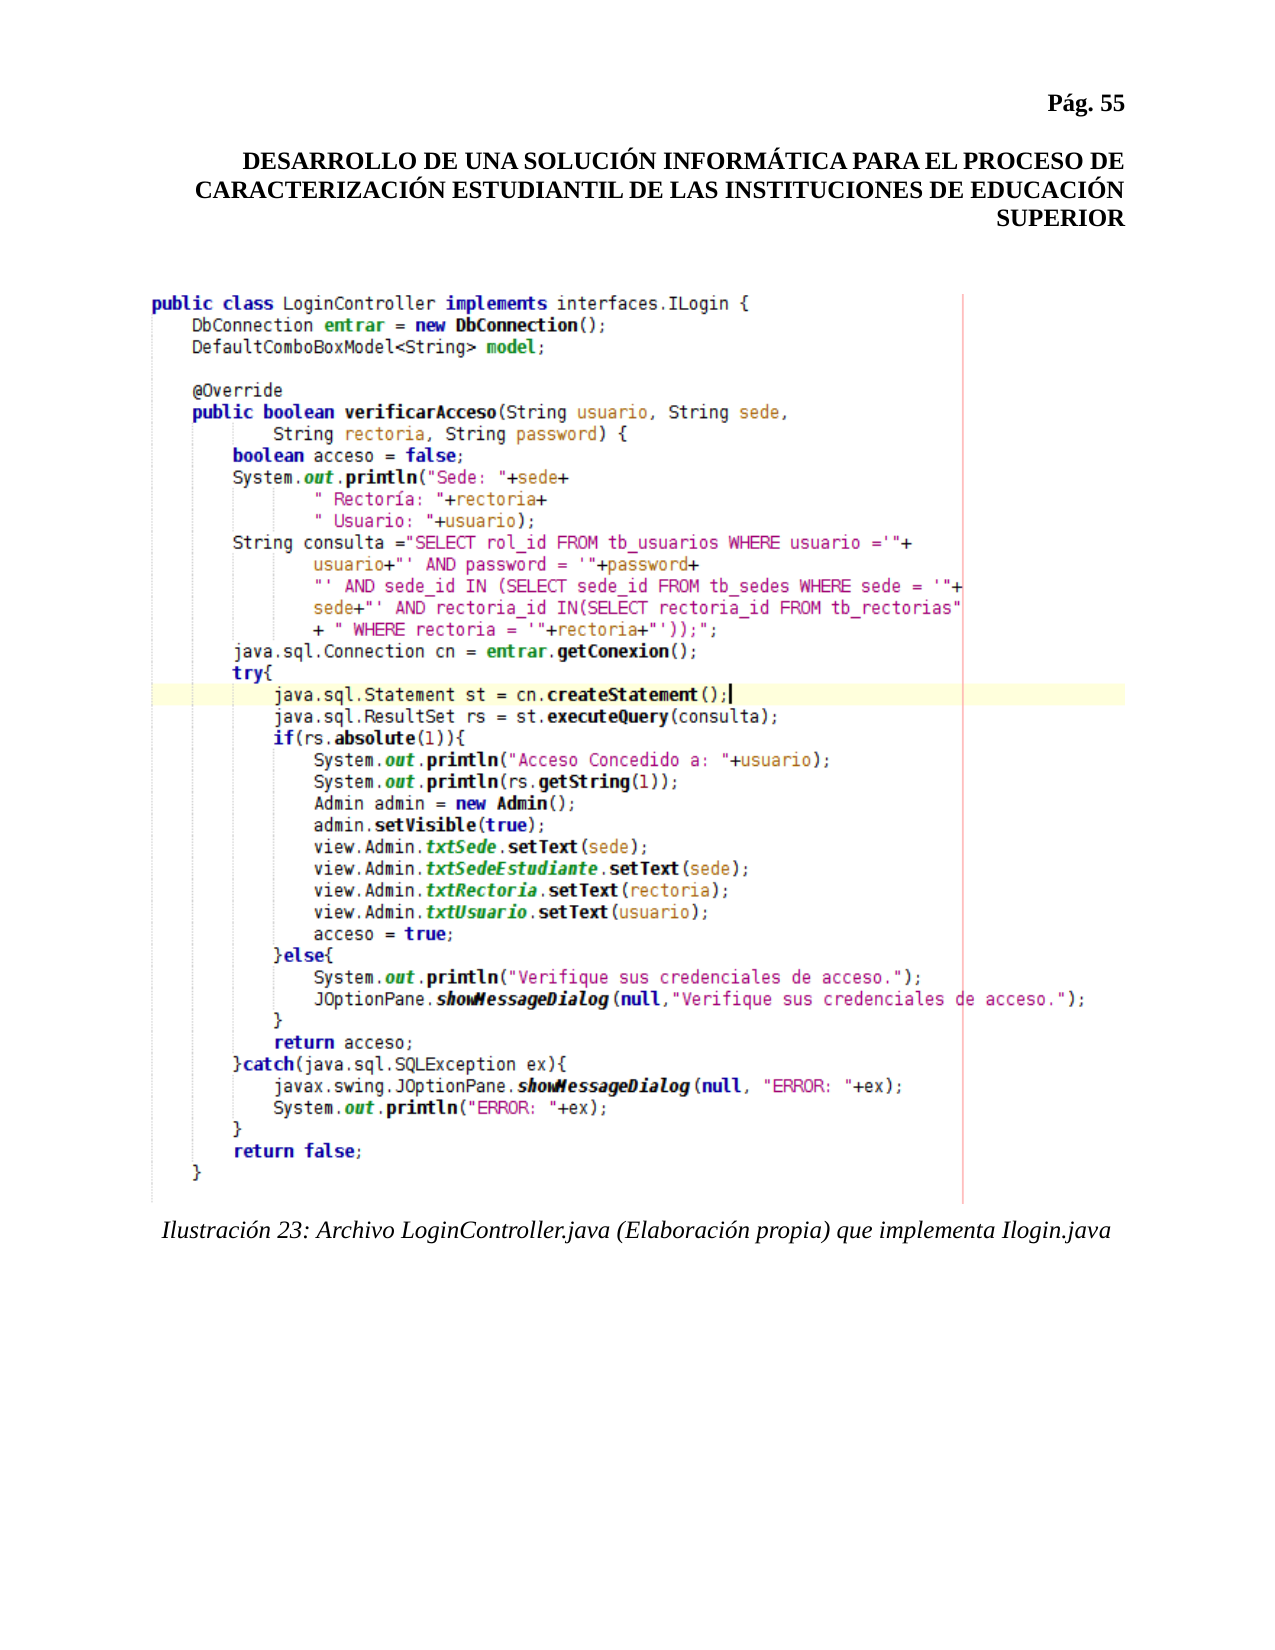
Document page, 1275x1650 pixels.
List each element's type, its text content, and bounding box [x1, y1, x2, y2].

text Ilustración 23: Archivo LoginController.java (Elaboración propia) que implementa Ilogin.java [150, 1215, 1125, 1244]
picture [150, 294, 1125, 1204]
